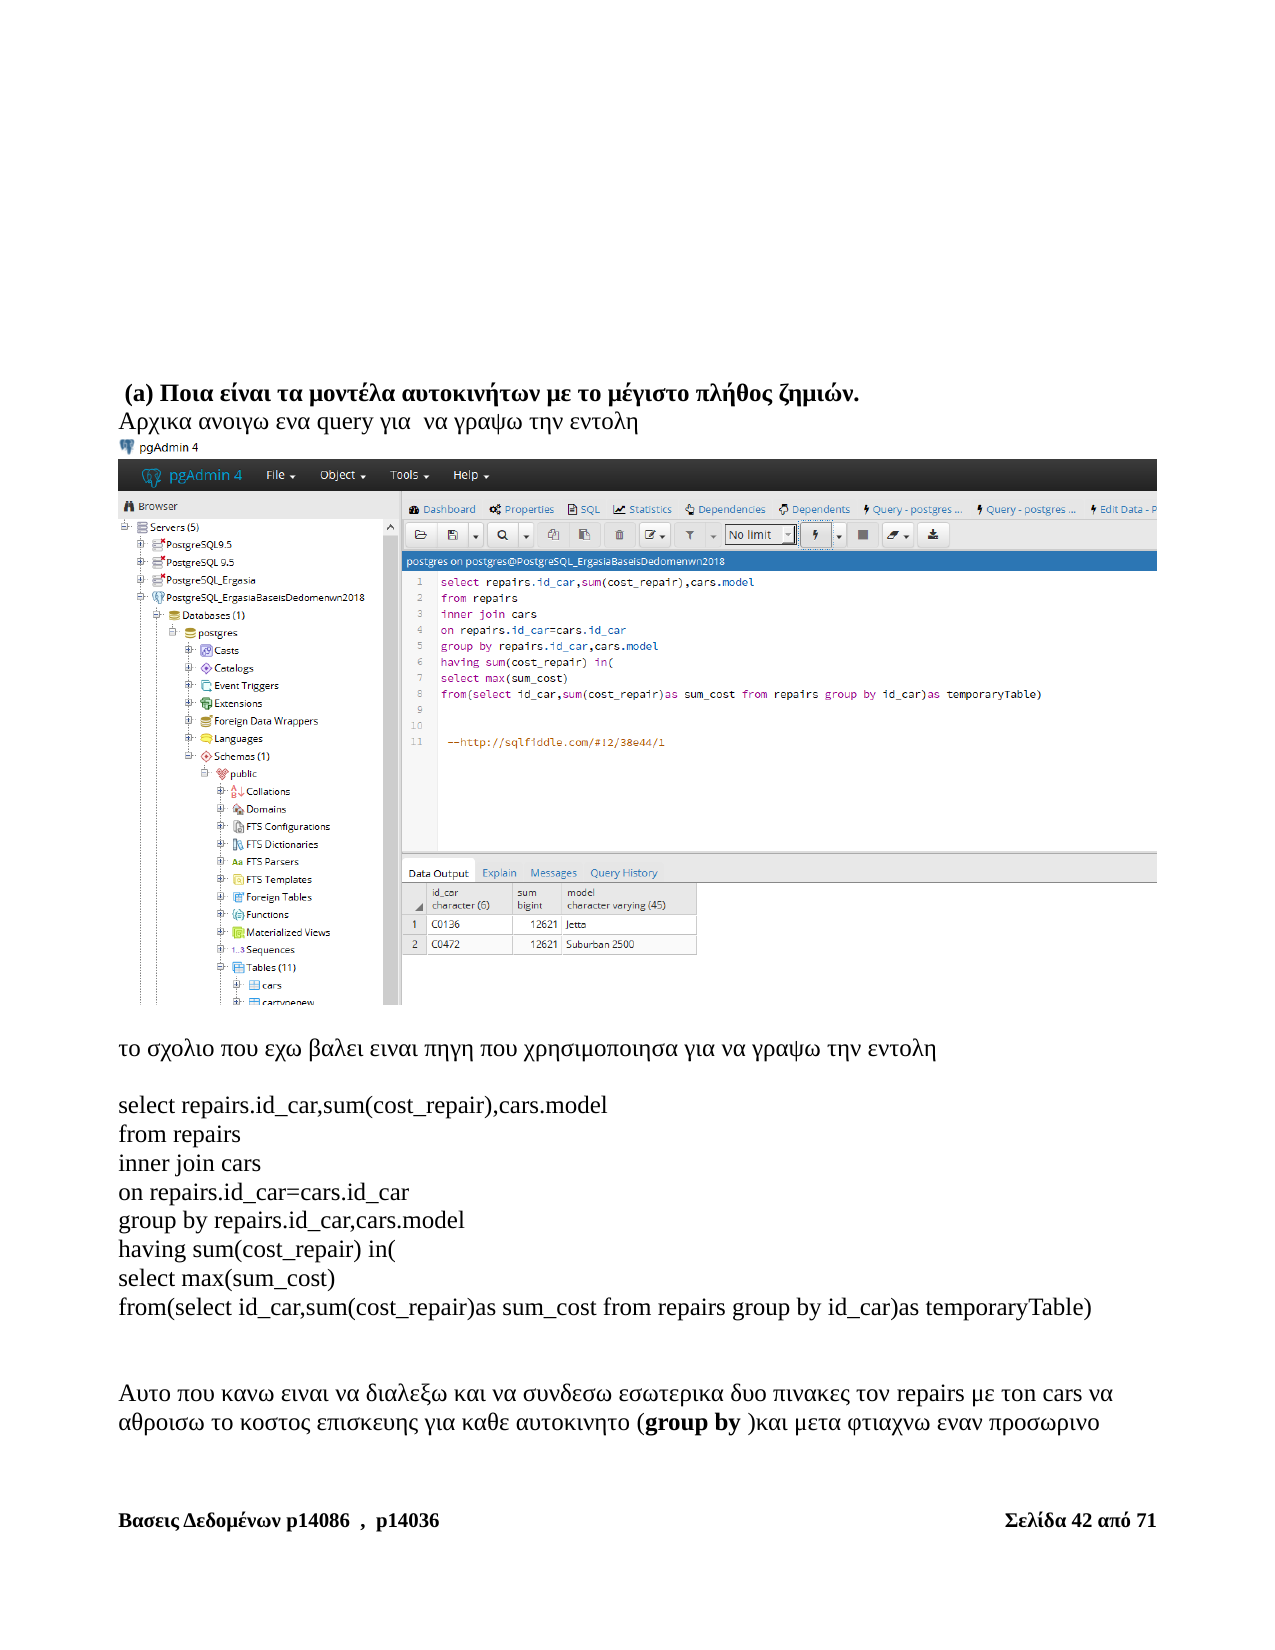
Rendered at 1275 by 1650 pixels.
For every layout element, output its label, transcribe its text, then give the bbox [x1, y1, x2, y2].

picture [118, 435, 1157, 1005]
text το σχολιο που εχω βαλει ειναι πηγη που χρησιμοποιησα για να γραψω την εντολη [118, 1033, 1157, 1062]
text Αρχικα ανοιγω ενα query για να γραψω την εντολη [118, 406, 1157, 435]
text Αυτο που κανω ειναι να διαλεξω και να συνδεσω εσωτερικα δυο πινακες τον repairs με τοn cars να αθροισω το κοστος επισκευης για καθε αυτοκινητο (group by )και μετα φτιαχνω εναν προσωρινο [118, 1378, 1157, 1436]
text select repairs.id_car,sum(cost_repair),cars.model from repairs inner join cars on repairs.id_car=cars.id_car group by repairs.id_car,cars.model having sum(cost_repair) in( select max(sum_cost) from(select id_car,sum(cost_repair)as sum_cost from repairs group by id_car)as temporaryTable) [118, 1091, 1157, 1321]
text (a) Ποια είναι τα μοντέλα αυτοκινήτων με το μέγιστο πλήθος ζημιών. [118, 378, 1157, 406]
